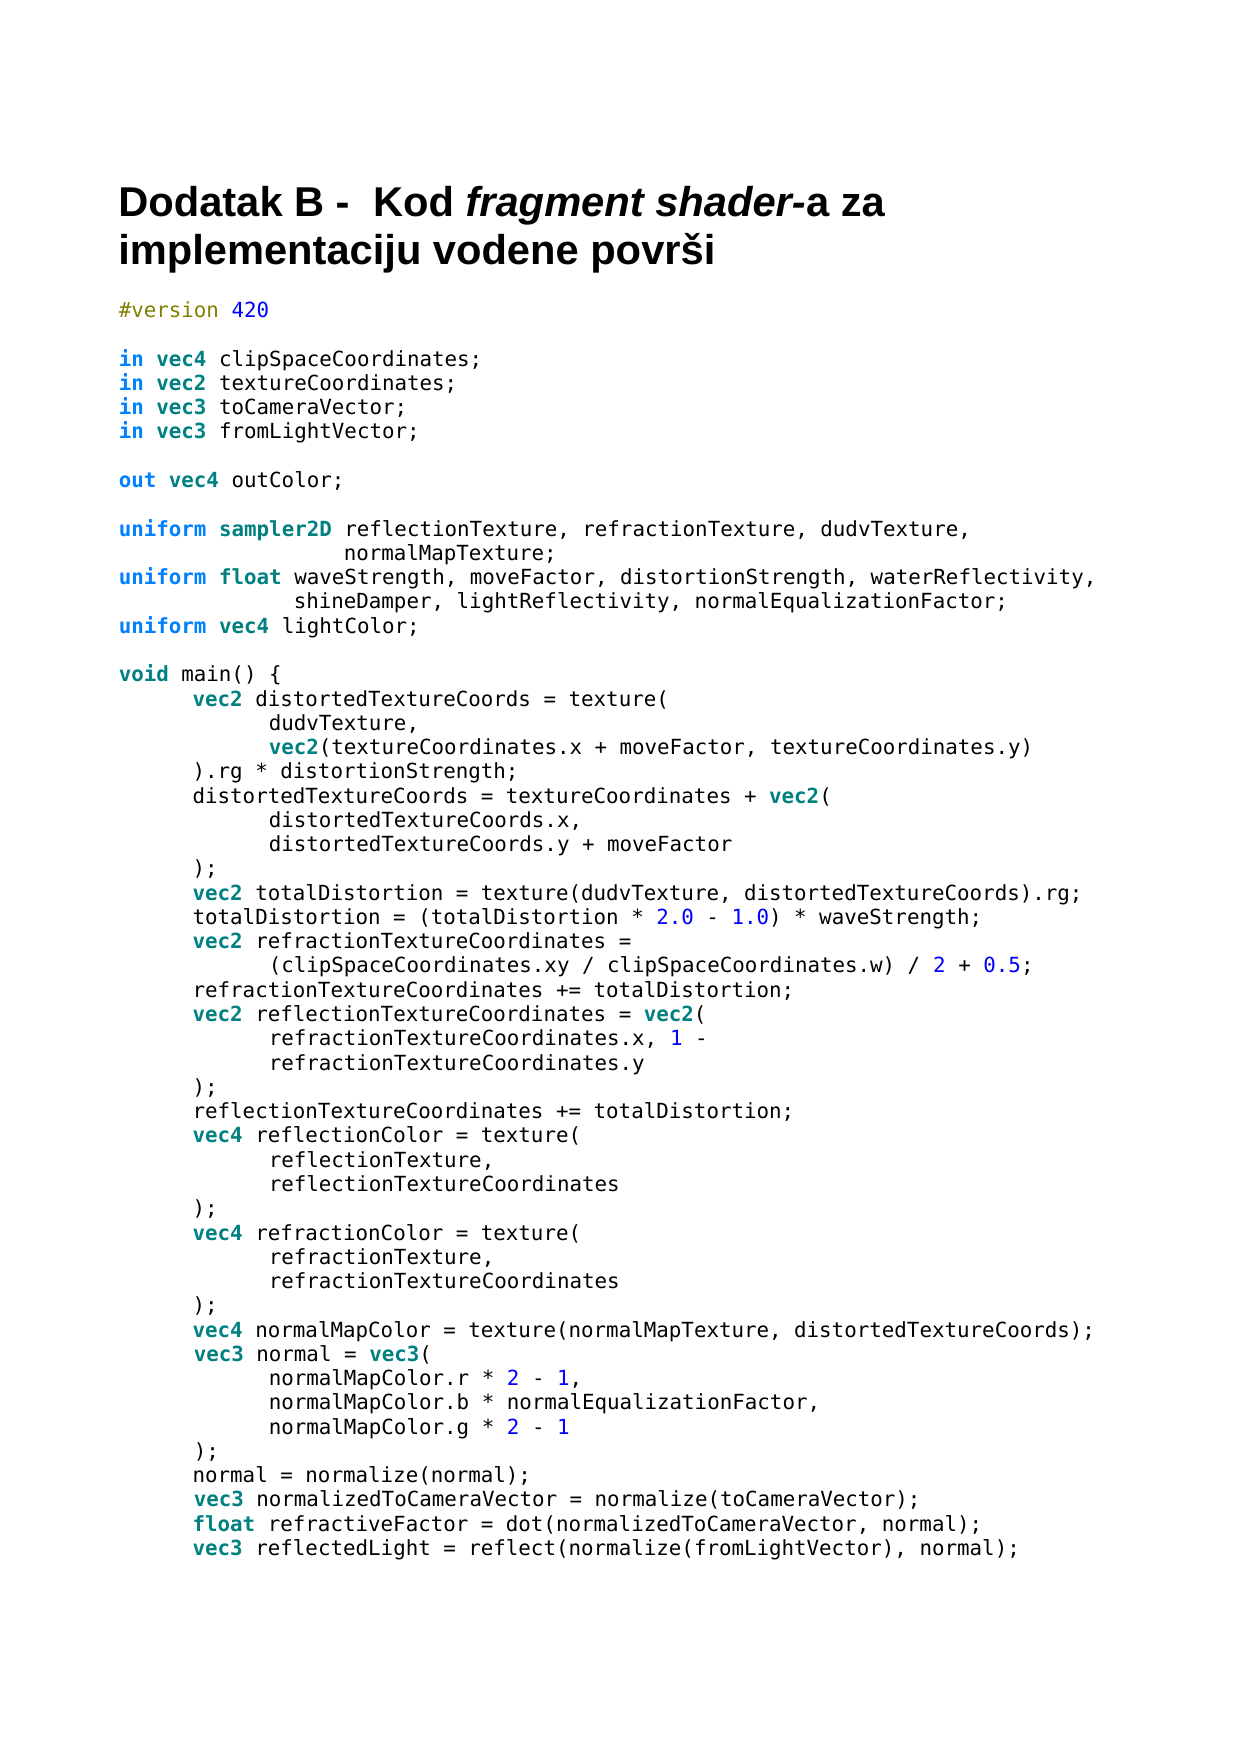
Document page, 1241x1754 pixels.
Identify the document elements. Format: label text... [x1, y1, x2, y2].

subtitle Kod fragment shader-a za implementaciju vodene površi [118, 177, 1122, 273]
